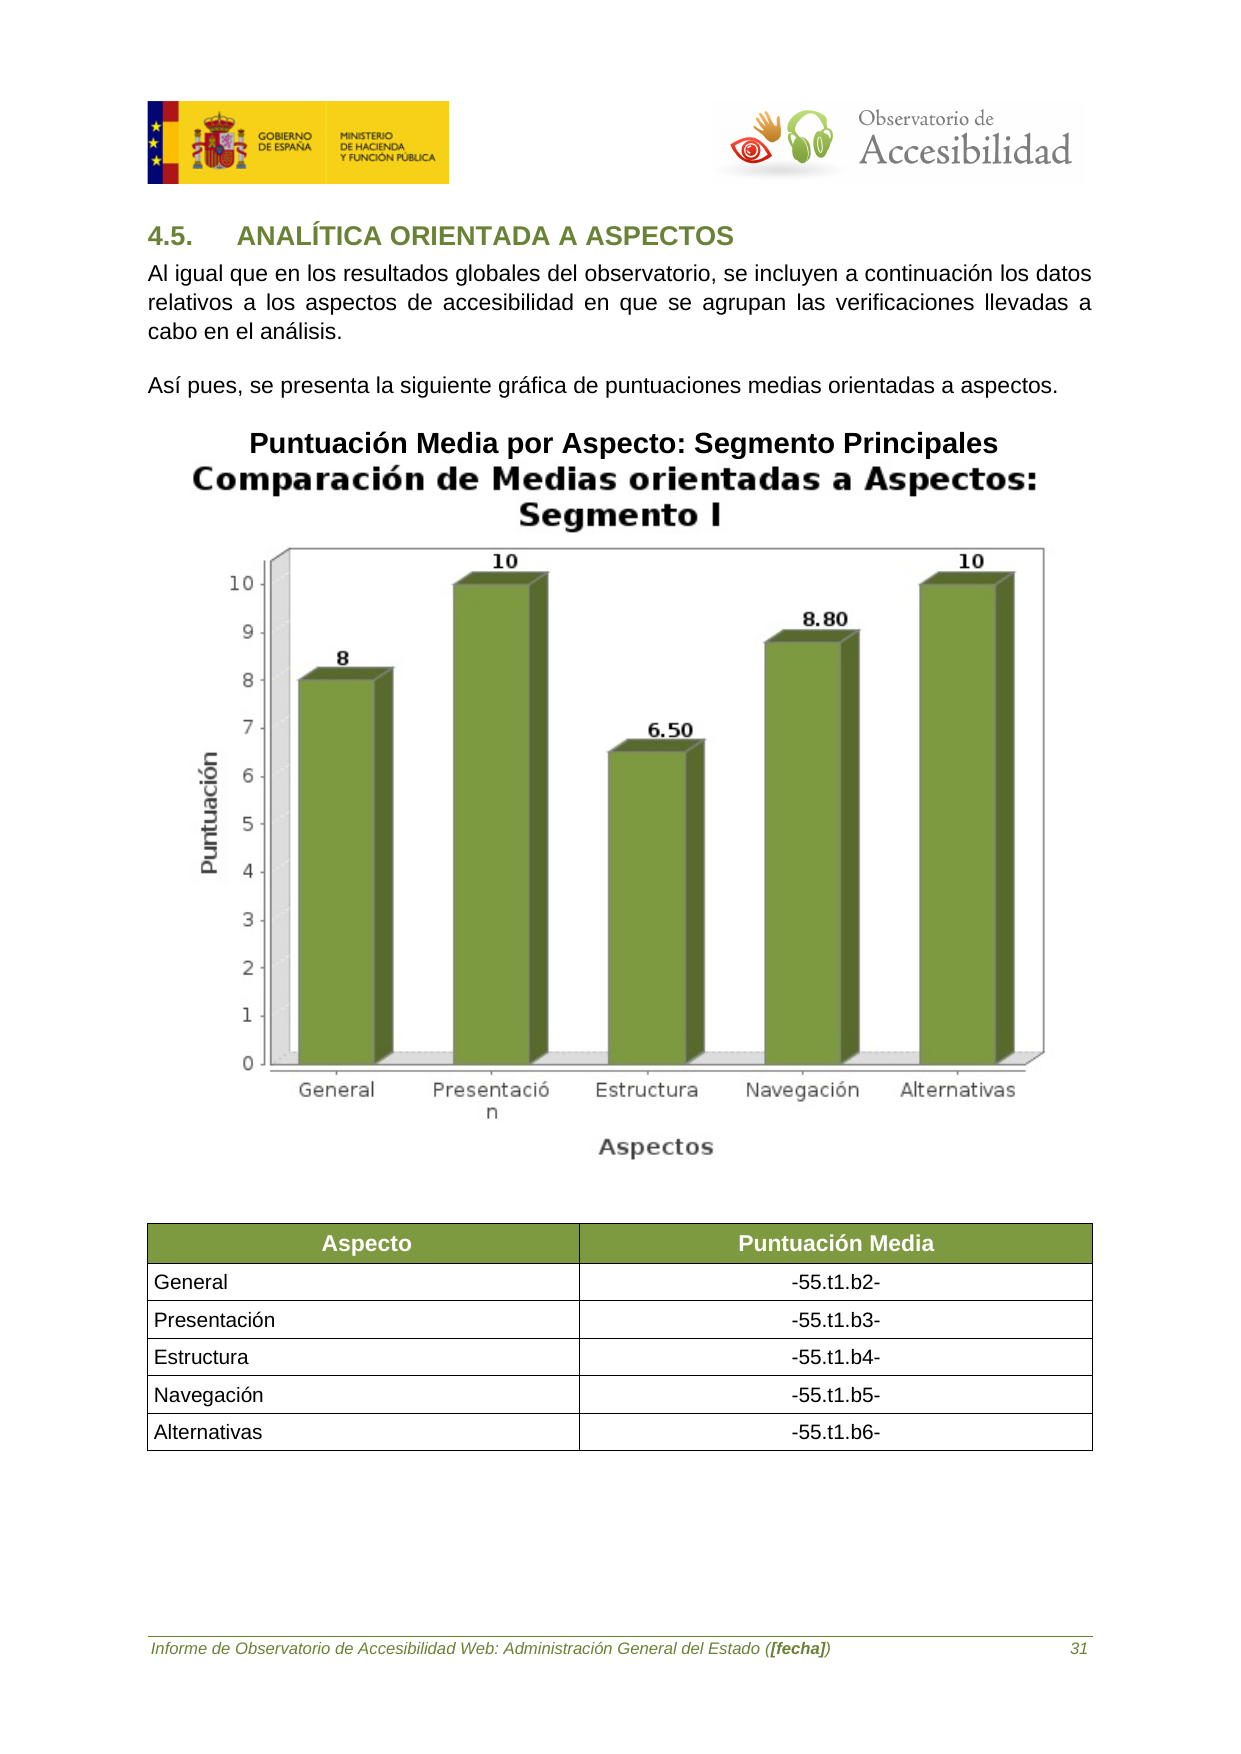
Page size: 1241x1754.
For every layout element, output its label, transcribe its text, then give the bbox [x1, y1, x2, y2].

table_cell -55.t1.b5- [580, 1376, 1092, 1413]
table_cell -55.t1.b3- [580, 1301, 1092, 1338]
table_cell -55.t1.b4- [580, 1339, 1092, 1375]
picture [147, 101, 450, 184]
picture [178, 459, 1062, 1169]
table_cell Navegación [148, 1376, 579, 1413]
subtitle Analítica orientada a aspectos [148, 220, 1092, 251]
table_header Aspecto [148, 1224, 579, 1263]
picture [710, 101, 1086, 184]
table_cell Presentación [148, 1301, 579, 1338]
table_cell -55.t1.b2- [580, 1264, 1092, 1300]
table_cell Alternativas [148, 1414, 579, 1450]
text Puntuación Media por Aspecto: Segmento Principales [148, 426, 1092, 460]
table_header Puntuación Media [580, 1224, 1092, 1263]
table_cell -55.t1.b6- [580, 1414, 1092, 1450]
text Así pues, se presenta la siguiente gráfica de puntuaciones medias orientadas a aspectos. [148, 372, 1092, 398]
table_cell Estructura [148, 1339, 579, 1375]
table_cell General [148, 1264, 579, 1300]
text Al igual que en los resultados globales del observatorio, se incluyen a continuación los datos relativos a los aspectos de accesibilidad en que se agrupan las verificaciones llevadas a cabo en el análisis. [148, 260, 1092, 344]
